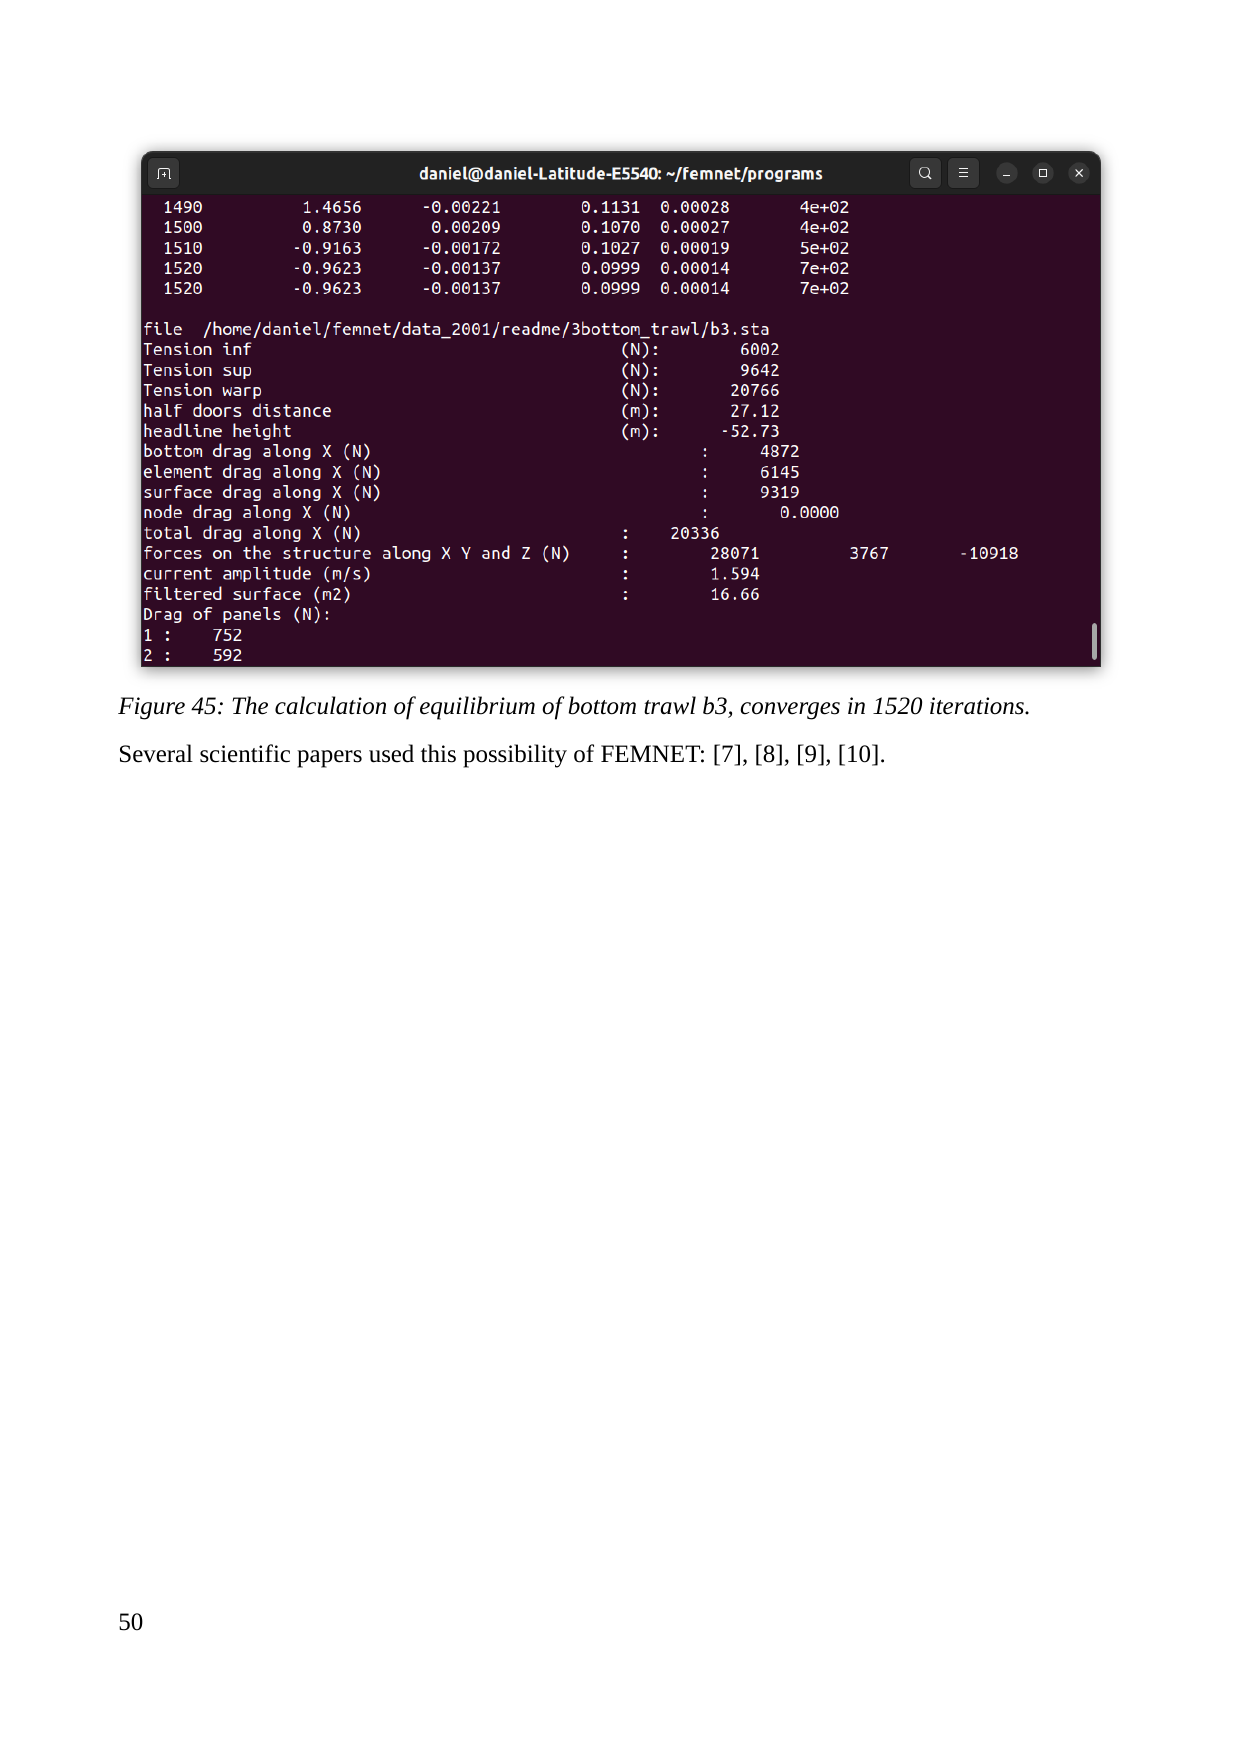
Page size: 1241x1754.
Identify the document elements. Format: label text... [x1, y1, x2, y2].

text Figure 45: The calculation of equilibrium of bottom trawl b3, converges in 1520 iterations. [118, 692, 1122, 720]
picture [118, 130, 1123, 692]
text Several scientific papers used this possibility of FEMNET: [7], [8], [9], [10]. [118, 739, 1122, 768]
